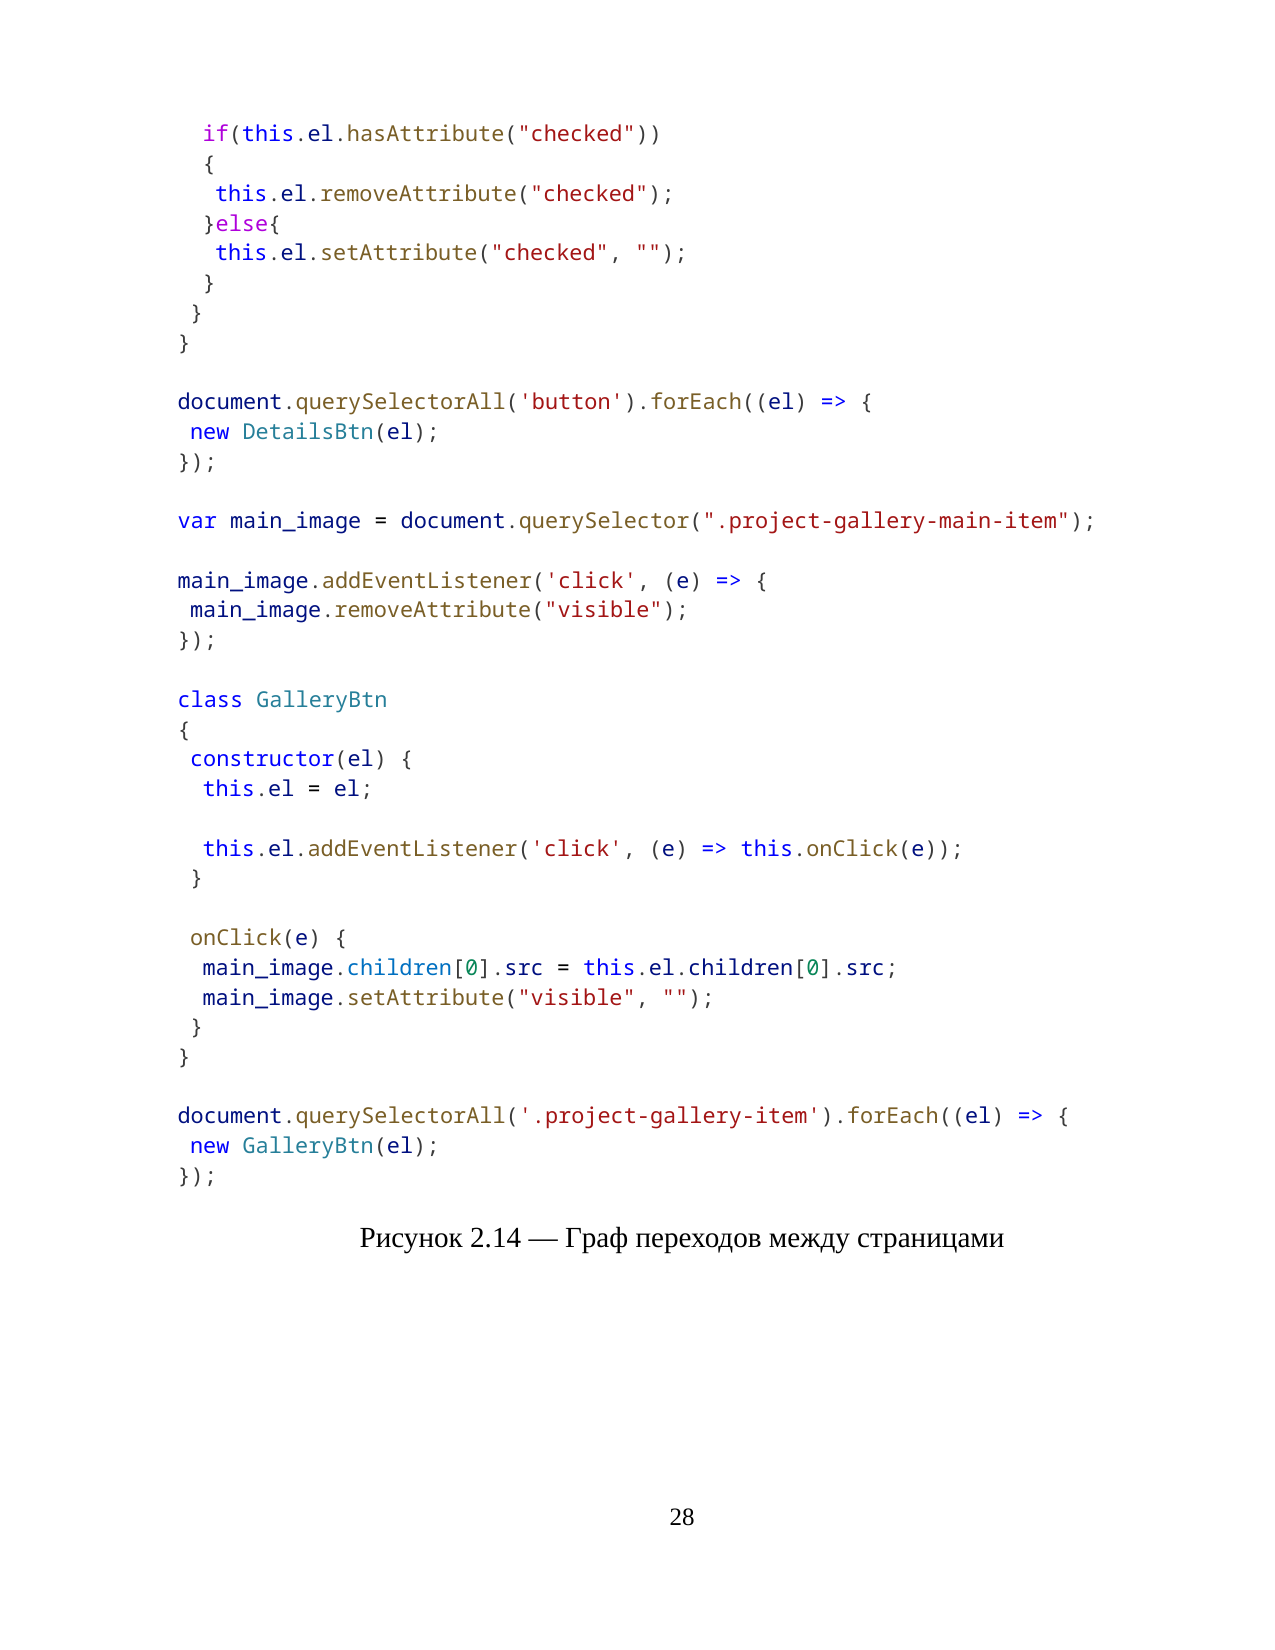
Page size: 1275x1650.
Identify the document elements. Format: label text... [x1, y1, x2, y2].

text new GalleryBtn(el); [177, 1130, 1186, 1160]
text this.el.addEventListener('click', (e) => this.onClick(e)); [177, 833, 1186, 862]
text constructor(el) { [177, 743, 1186, 773]
text }else{ [177, 207, 1186, 237]
text } [177, 1041, 1186, 1071]
text }); [177, 624, 1186, 654]
text this.el = el; [177, 773, 1186, 803]
text document.querySelectorAll('button').forEach((el) => { [177, 386, 1186, 416]
text class GalleryBtn [177, 684, 1186, 713]
text } [177, 267, 1186, 297]
text main_image.setAttribute("visible", ""); [177, 981, 1186, 1011]
text document.querySelectorAll('.project-gallery-item').forEach((el) => { [177, 1101, 1186, 1130]
text main_image.children[0].src = this.el.children[0].src; [177, 952, 1186, 981]
text if(this.el.hasAttribute("checked")) [177, 118, 1186, 148]
text var main_image = document.querySelector(".project-gallery-main-item"); [177, 505, 1186, 535]
text }); [177, 446, 1186, 476]
text } [177, 297, 1186, 327]
text } [177, 1011, 1186, 1041]
text }); [177, 1160, 1186, 1190]
text { [177, 713, 1186, 743]
text { [177, 148, 1186, 178]
text } [177, 862, 1186, 892]
text } [177, 327, 1186, 356]
text onClick(e) { [177, 922, 1186, 952]
text main_image.addEventListener('click', (e) => { [177, 565, 1186, 594]
text this.el.setAttribute("checked", ""); [177, 237, 1186, 267]
text this.el.removeAttribute("checked"); [177, 178, 1186, 207]
text main_image.removeAttribute("visible"); [177, 594, 1186, 624]
text new DetailsBtn(el); [177, 416, 1186, 446]
text Рисунок 2.14 — Граф переходов между страницами [177, 1220, 1186, 1253]
